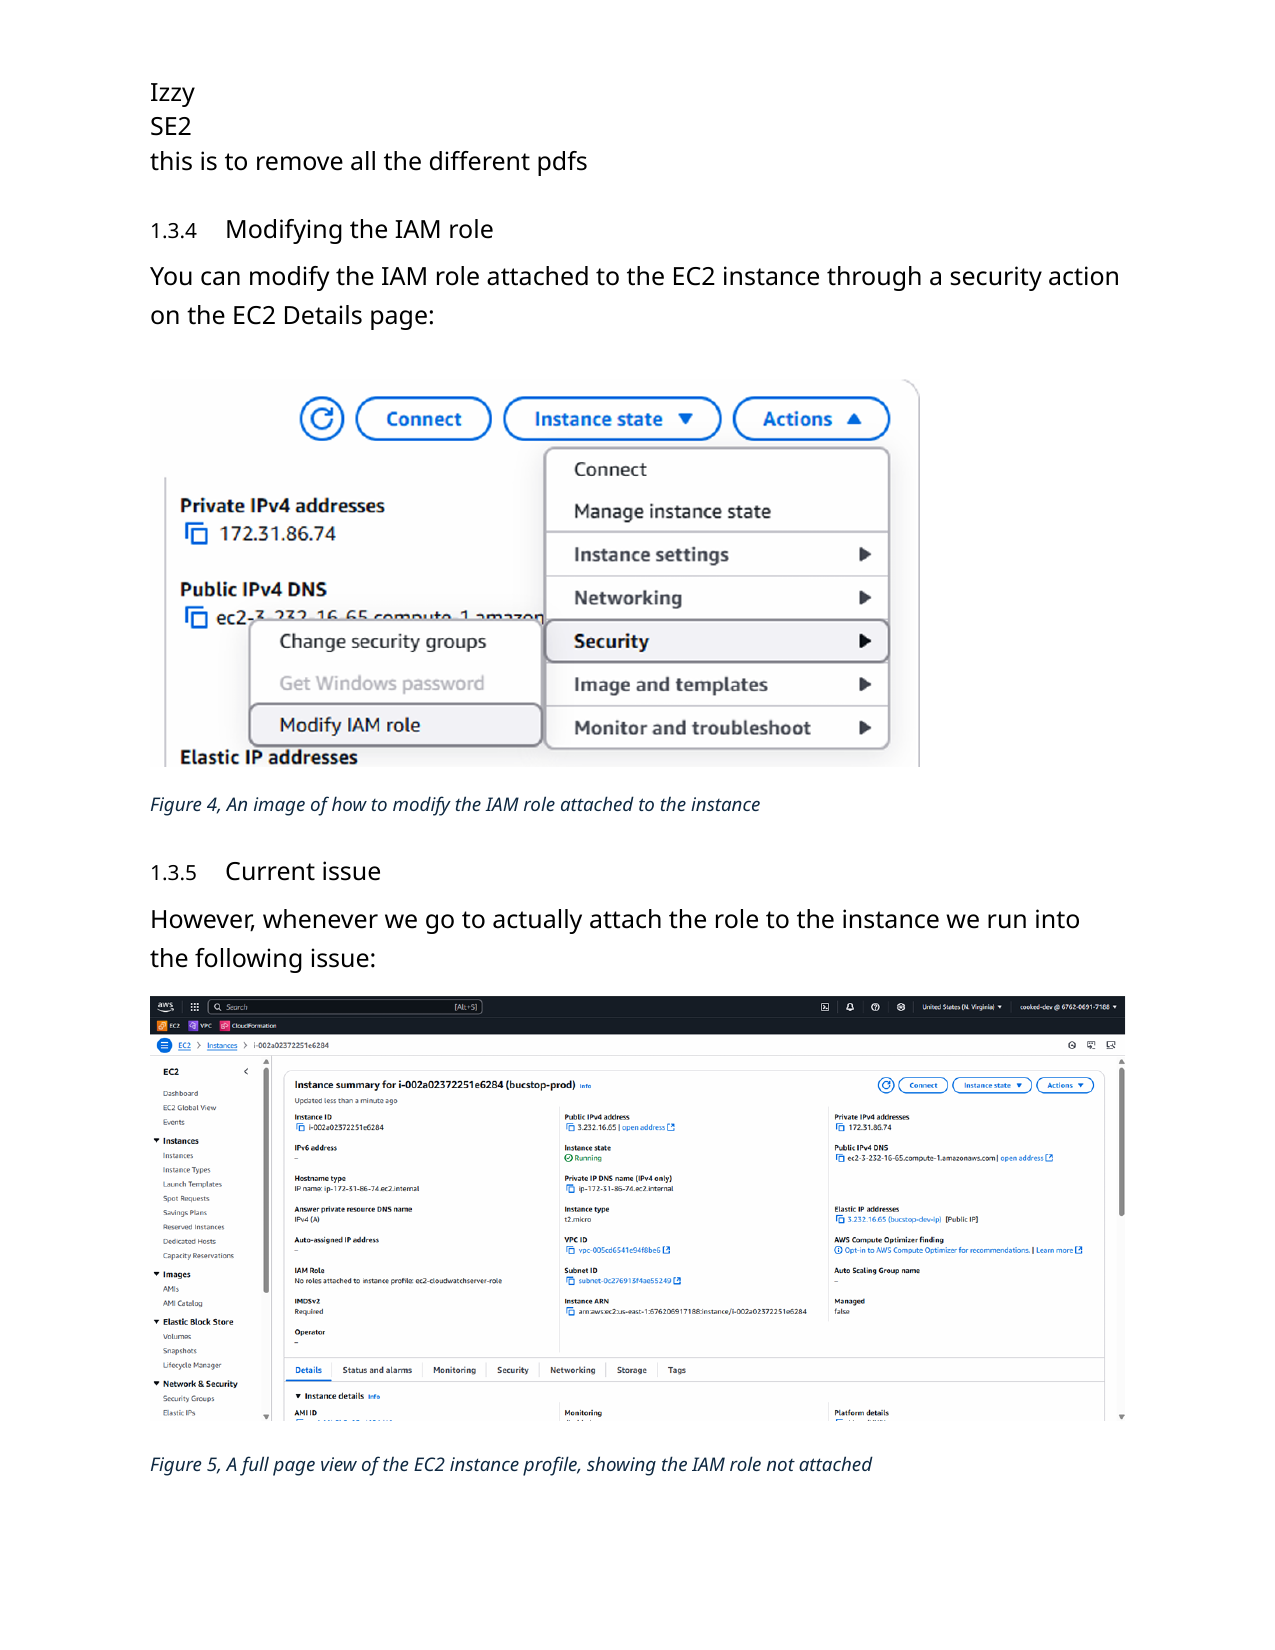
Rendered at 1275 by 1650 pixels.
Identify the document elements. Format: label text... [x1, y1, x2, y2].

text Figure 4, An image of how to modify the IAM role attached to the instance [150, 791, 1125, 817]
text Figure 5, A full page view of the EC2 instance profile, showing the IAM role not attached [150, 1451, 1125, 1477]
text You can modify the IAM role attached to the EC2 instance through a security action on the EC2 Details page: [150, 259, 1125, 332]
text However, whenever we go to actually attach the role to the instance we run into the following issue: [150, 902, 1125, 975]
subtitle Modifying the IAM role [150, 211, 1125, 245]
subtitle Current issue [150, 854, 1125, 888]
